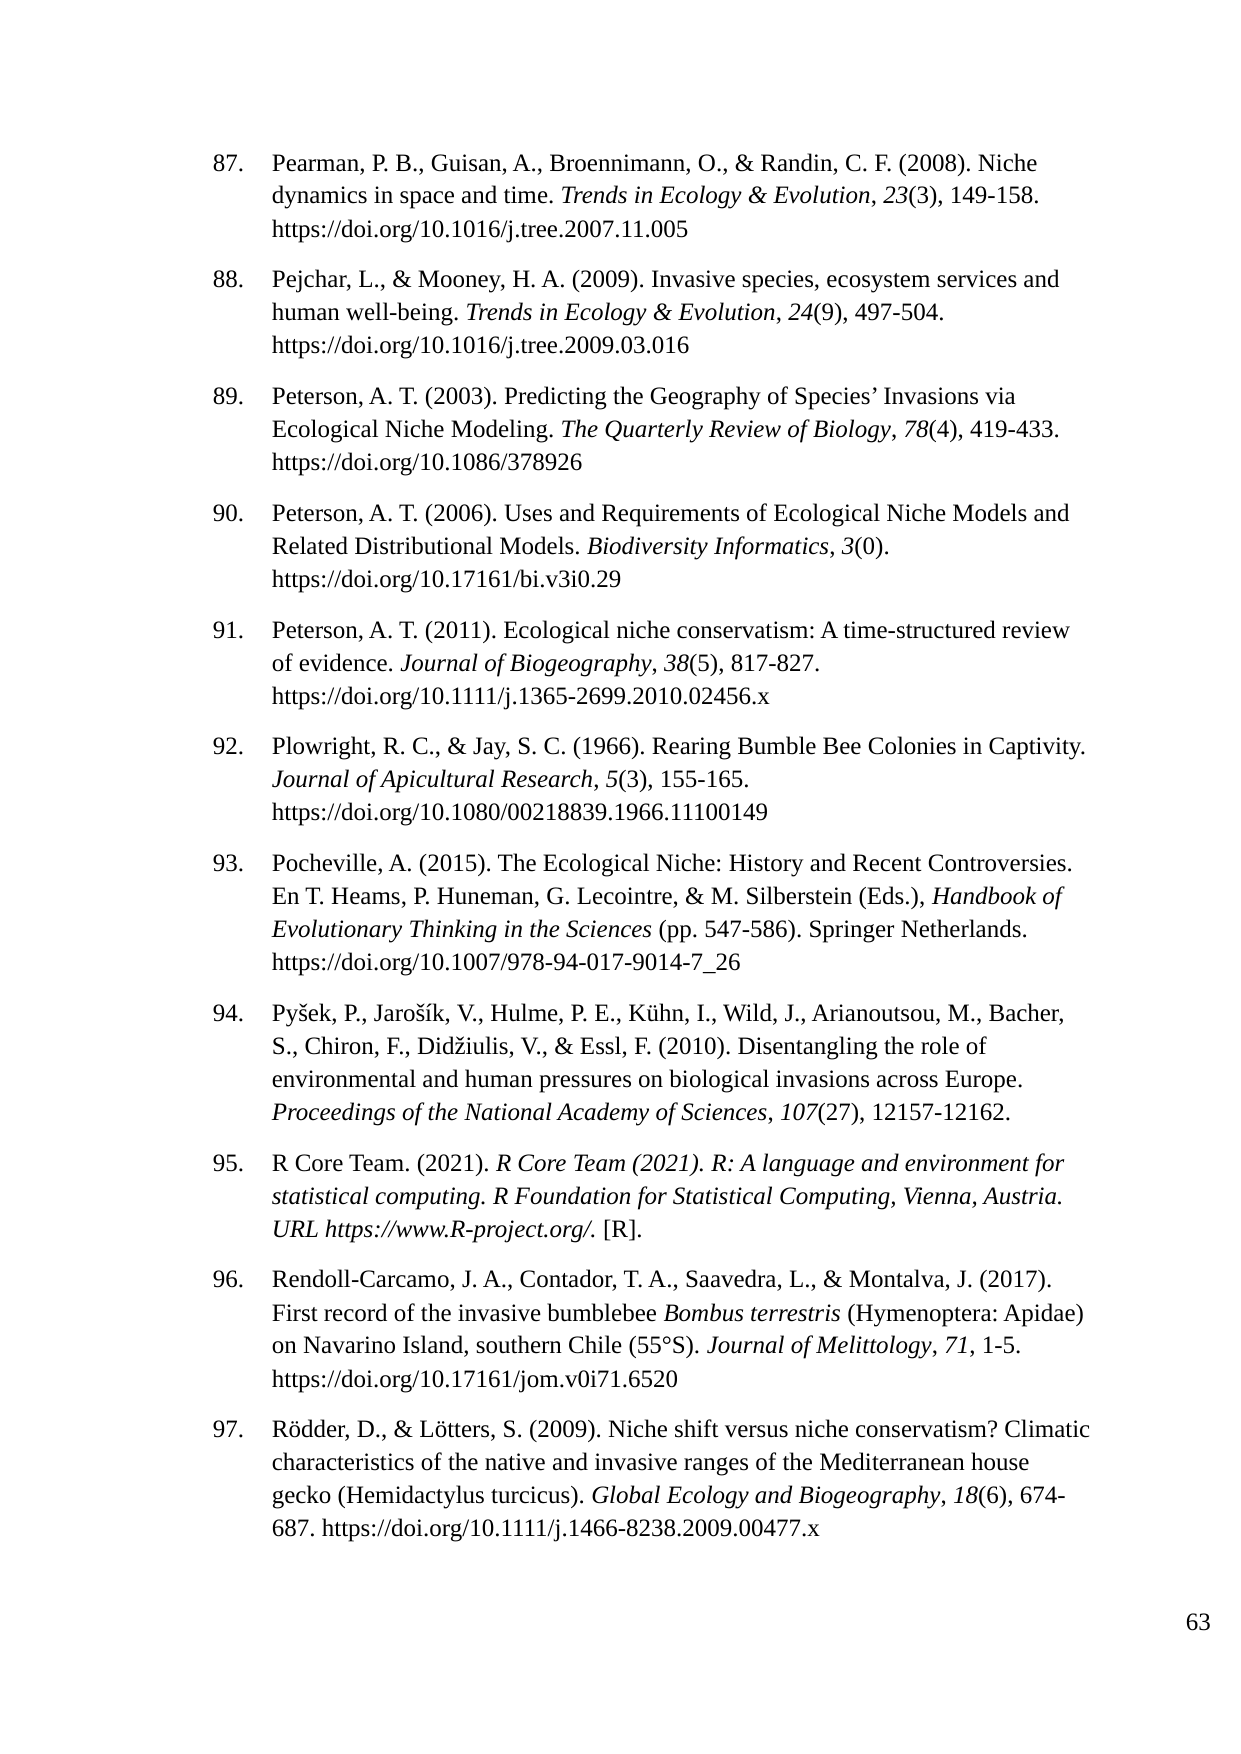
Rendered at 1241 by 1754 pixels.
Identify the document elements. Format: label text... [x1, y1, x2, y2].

list Peterson, A. T. (2006). Uses and Requirements of Ecological Niche Models and Related Distributional Models. Biodiversity Informatics, 3(0). https://doi.org/10.17161/bi.v3i0.29 [213, 498, 1093, 593]
list R Core Team. (2021). R Core Team (2021). R: A language and environment for statistical computing. R Foundation for Statistical Computing, Vienna, Austria. URL https://www.R-project.org/. [R]. [213, 1148, 1093, 1243]
list Plowright, R. C., & Jay, S. C. (1966). Rearing Bumble Bee Colonies in Captivity. Journal of Apicultural Research, 5(3), 155-165. https://doi.org/10.1080/00218839.1966.11100149 [213, 731, 1093, 826]
list Pejchar, L., & Mooney, H. A. (2009). Invasive species, ecosystem services and human well-being. Trends in Ecology & Evolution, 24(9), 497-504. https://doi.org/10.1016/j.tree.2009.03.016 [213, 264, 1093, 359]
list Peterson, A. T. (2003). Predicting the Geography of Species’ Invasions via Ecological Niche Modeling. The Quarterly Review of Biology, 78(4), 419-433. https://doi.org/10.1086/378926 [213, 381, 1093, 476]
list Pocheville, A. (2015). The Ecological Niche: History and Recent Controversies. En T. Heams, P. Huneman, G. Lecointre, & M. Silberstein (Eds.), Handbook of Evolutionary Thinking in the Sciences (pp. 547-586). Springer Netherlands. https://doi.org/10.1007/978-94-017-9014-7_26 [213, 848, 1093, 976]
list Rödder, D., & Lötters, S. (2009). Niche shift versus niche conservatism? Climatic characteristics of the native and invasive ranges of the Mediterranean house gecko (Hemidactylus turcicus). Global Ecology and Biogeography, 18(6), 674-687. https://doi.org/10.1111/j.1466-8238.2009.00477.x [213, 1414, 1093, 1542]
list Pyšek, P., Jarošík, V., Hulme, P. E., Kühn, I., Wild, J., Arianoutsou, M., Bacher, S., Chiron, F., Didžiulis, V., & Essl, F. (2010). Disentangling the role of environmental and human pressures on biological invasions across Europe. Proceedings of the National Academy of Sciences, 107(27), 12157-12162. [213, 998, 1093, 1126]
list Pearman, P. B., Guisan, A., Broennimann, O., & Randin, C. F. (2008). Niche dynamics in space and time. Trends in Ecology & Evolution, 23(3), 149-158. https://doi.org/10.1016/j.tree.2007.11.005 [213, 148, 1093, 242]
list Rendoll-Carcamo, J. A., Contador, T. A., Saavedra, L., & Montalva, J. (2017). First record of the invasive bumblebee Bombus terrestris (Hymenoptera: Apidae) on Navarino Island, southern Chile (55°S). Journal of Melittology, 71, 1-5. https://doi.org/10.17161/jom.v0i71.6520 [213, 1264, 1093, 1392]
list Peterson, A. T. (2011). Ecological niche conservatism: A time-structured review of evidence. Journal of Biogeography, 38(5), 817-827. https://doi.org/10.1111/j.1365-2699.2010.02456.x [213, 615, 1093, 709]
